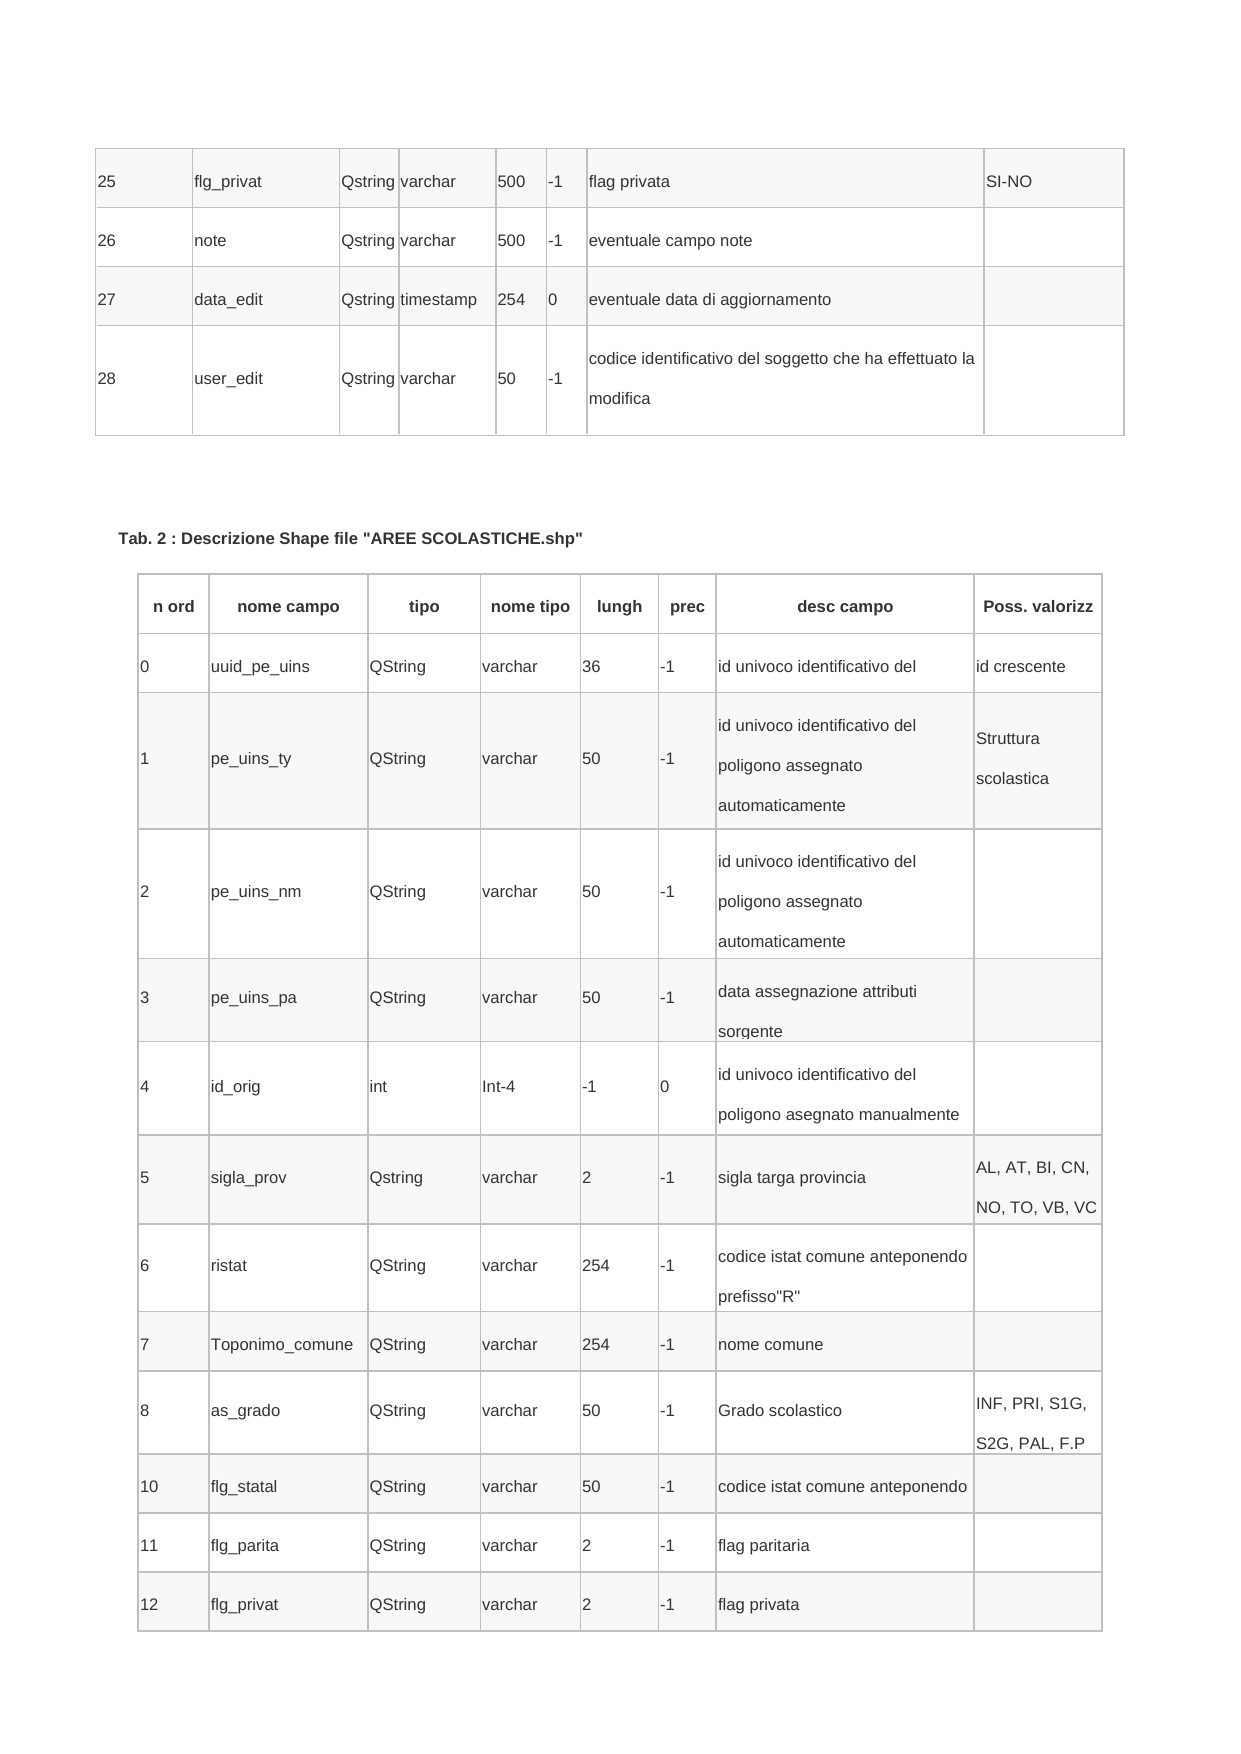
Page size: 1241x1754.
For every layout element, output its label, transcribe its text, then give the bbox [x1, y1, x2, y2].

table_cell varchar [481, 959, 580, 1041]
table_header n ord [139, 575, 208, 632]
table_cell -1 [659, 1455, 715, 1512]
table_cell 50 [581, 693, 658, 828]
table_cell 27 [96, 267, 192, 325]
table_cell -1 [659, 1312, 715, 1370]
table_cell 500 [497, 149, 546, 207]
table_cell [975, 959, 1101, 1041]
table_cell 0 [659, 1042, 715, 1134]
table_cell QString [369, 1514, 480, 1571]
table_cell flg_privat [210, 1573, 367, 1630]
table_cell 254 [497, 267, 546, 325]
table_cell -1 [547, 208, 586, 266]
table_cell 254 [581, 1225, 658, 1311]
table_cell id univoco identificativo del poligono assegnato automaticamente dal DB [717, 634, 973, 691]
table_cell uuid_pe_uins [210, 634, 367, 691]
table_cell 36 [581, 634, 658, 691]
table_cell 0 [547, 267, 586, 325]
table_cell codice istat comune anteponendo prefisso"R" [717, 1455, 973, 1512]
table_cell QString [369, 1312, 480, 1370]
table_cell [975, 1312, 1101, 1370]
table_cell Struttura scolastica [975, 693, 1101, 828]
table_cell varchar [481, 1312, 580, 1370]
table_cell Toponimo_comune [210, 1312, 367, 1370]
table_cell -1 [547, 149, 586, 207]
table_cell 28 [96, 326, 192, 434]
table_cell eventuale campo note [588, 208, 983, 266]
table_cell varchar [481, 830, 580, 958]
table_cell varchar [481, 1372, 580, 1453]
table_cell Qstring [369, 1136, 480, 1223]
table_cell flg_privat [193, 149, 339, 207]
table_cell id crescente [975, 634, 1101, 691]
table_cell int [369, 1042, 480, 1134]
table_cell -1 [659, 693, 715, 828]
table_cell -1 [659, 959, 715, 1041]
table_cell 11 [139, 1514, 208, 1571]
table_cell varchar [481, 1225, 580, 1311]
table_cell 25 [96, 149, 192, 207]
table_cell 50 [581, 1455, 658, 1512]
table_cell 50 [581, 830, 658, 958]
table_cell Grado scolastico [717, 1372, 973, 1453]
table_cell pe_uins_ty [210, 693, 367, 828]
table_cell 50 [497, 326, 546, 434]
table_cell [985, 267, 1123, 325]
table_cell Qstring [340, 149, 398, 207]
table_cell flag paritaria [717, 1514, 973, 1571]
table_cell QString [369, 693, 480, 828]
table_cell flg_parita [210, 1514, 367, 1571]
table_cell 8 [139, 1372, 208, 1453]
table_cell 10 [139, 1455, 208, 1512]
table_header prec [659, 575, 715, 632]
table_cell sigla_prov [210, 1136, 367, 1223]
table_cell QString [369, 830, 480, 958]
table_cell Qstring [340, 326, 398, 434]
table_cell -1 [581, 1042, 658, 1134]
table_cell data assegnazione attributi sorgente [717, 959, 973, 1041]
table_cell 7 [139, 1312, 208, 1370]
table_cell -1 [547, 326, 586, 434]
table_header desc campo [717, 575, 973, 632]
table_cell -1 [659, 634, 715, 691]
table_cell 500 [497, 208, 546, 266]
table_cell INF, PRI, S1G, S2G, PAL, F.P [975, 1372, 1101, 1453]
table_cell id_orig [210, 1042, 367, 1134]
table_cell eventuale data di aggiornamento [588, 267, 983, 325]
table_cell 2 [139, 830, 208, 958]
table_cell SI-NO [985, 149, 1123, 207]
table_cell 2 [581, 1136, 658, 1223]
table_cell varchar [481, 1573, 580, 1630]
table_cell [975, 1573, 1101, 1630]
table_cell 50 [581, 959, 658, 1041]
table_cell [975, 1455, 1101, 1512]
table_cell -1 [659, 1136, 715, 1223]
table_cell QString [369, 1372, 480, 1453]
table_cell [975, 1225, 1101, 1311]
table_cell -1 [659, 830, 715, 958]
table_cell 26 [96, 208, 192, 266]
table_cell QString [369, 959, 480, 1041]
table_cell varchar [400, 326, 495, 434]
table_cell varchar [400, 149, 495, 207]
table_cell -1 [659, 1225, 715, 1311]
table_cell -1 [659, 1573, 715, 1630]
table_cell varchar [481, 693, 580, 828]
table_cell QString [369, 1573, 480, 1630]
table_cell pe_uins_nm [210, 830, 367, 958]
table_cell nome comune [717, 1312, 973, 1370]
table_cell 50 [581, 1372, 658, 1453]
table_cell id univoco identificativo del poligono asegnato manualmente [717, 1042, 973, 1134]
table_cell 254 [581, 1312, 658, 1370]
table_cell QString [369, 634, 480, 691]
table_cell varchar [481, 634, 580, 691]
table_cell varchar [481, 1455, 580, 1512]
table_cell flg_statal [210, 1455, 367, 1512]
table_cell [975, 1042, 1101, 1134]
table_cell [975, 1514, 1101, 1571]
table_cell 4 [139, 1042, 208, 1134]
table_cell Int-4 [481, 1042, 580, 1134]
table_cell Qstring [340, 267, 398, 325]
subtitle Tab. 2 : Descrizione Shape file "AREE SCOLASTICHE.shp" [118, 529, 1122, 548]
table_cell 2 [581, 1514, 658, 1571]
table_cell 0 [139, 634, 208, 691]
table_cell timestamp [400, 267, 495, 325]
table_cell varchar [481, 1136, 580, 1223]
table_cell note [193, 208, 339, 266]
table_cell 6 [139, 1225, 208, 1311]
table_cell data_edit [193, 267, 339, 325]
table_cell AL, AT, BI, CN, NO, TO, VB, VC [975, 1136, 1101, 1223]
table_cell flag privata [588, 149, 983, 207]
table_cell 2 [581, 1573, 658, 1630]
table_cell id univoco identificativo del poligono assegnato automaticamente [717, 693, 973, 828]
table_cell QString [369, 1455, 480, 1512]
table_cell user_edit [193, 326, 339, 434]
table_header Poss. valorizz [975, 575, 1101, 632]
table_cell sigla targa provincia [717, 1136, 973, 1223]
table_cell -1 [659, 1514, 715, 1571]
table_cell codice istat comune anteponendo prefisso"R" [717, 1225, 973, 1311]
table_cell id univoco identificativo del poligono assegnato automaticamente [717, 830, 973, 958]
table_cell QString [369, 1225, 480, 1311]
table_cell 5 [139, 1136, 208, 1223]
table_cell varchar [400, 208, 495, 266]
table_header tipo [369, 575, 480, 632]
table_cell -1 [659, 1372, 715, 1453]
table_cell as_grado [210, 1372, 367, 1453]
table_header lungh [581, 575, 658, 632]
table_header nome tipo [481, 575, 580, 632]
table_cell varchar [481, 1514, 580, 1571]
table_cell 12 [139, 1573, 208, 1630]
table_cell [985, 326, 1123, 434]
table_cell Qstring [340, 208, 398, 266]
table_cell [975, 830, 1101, 958]
table_cell codice identificativo del soggetto che ha effettuato la modifica [588, 326, 983, 434]
table_cell 3 [139, 959, 208, 1041]
table_cell flag privata [717, 1573, 973, 1630]
table_header nome campo [210, 575, 367, 632]
table_cell ristat [210, 1225, 367, 1311]
table_cell [985, 208, 1123, 266]
table_cell 1 [139, 693, 208, 828]
table_cell pe_uins_pa [210, 959, 367, 1041]
